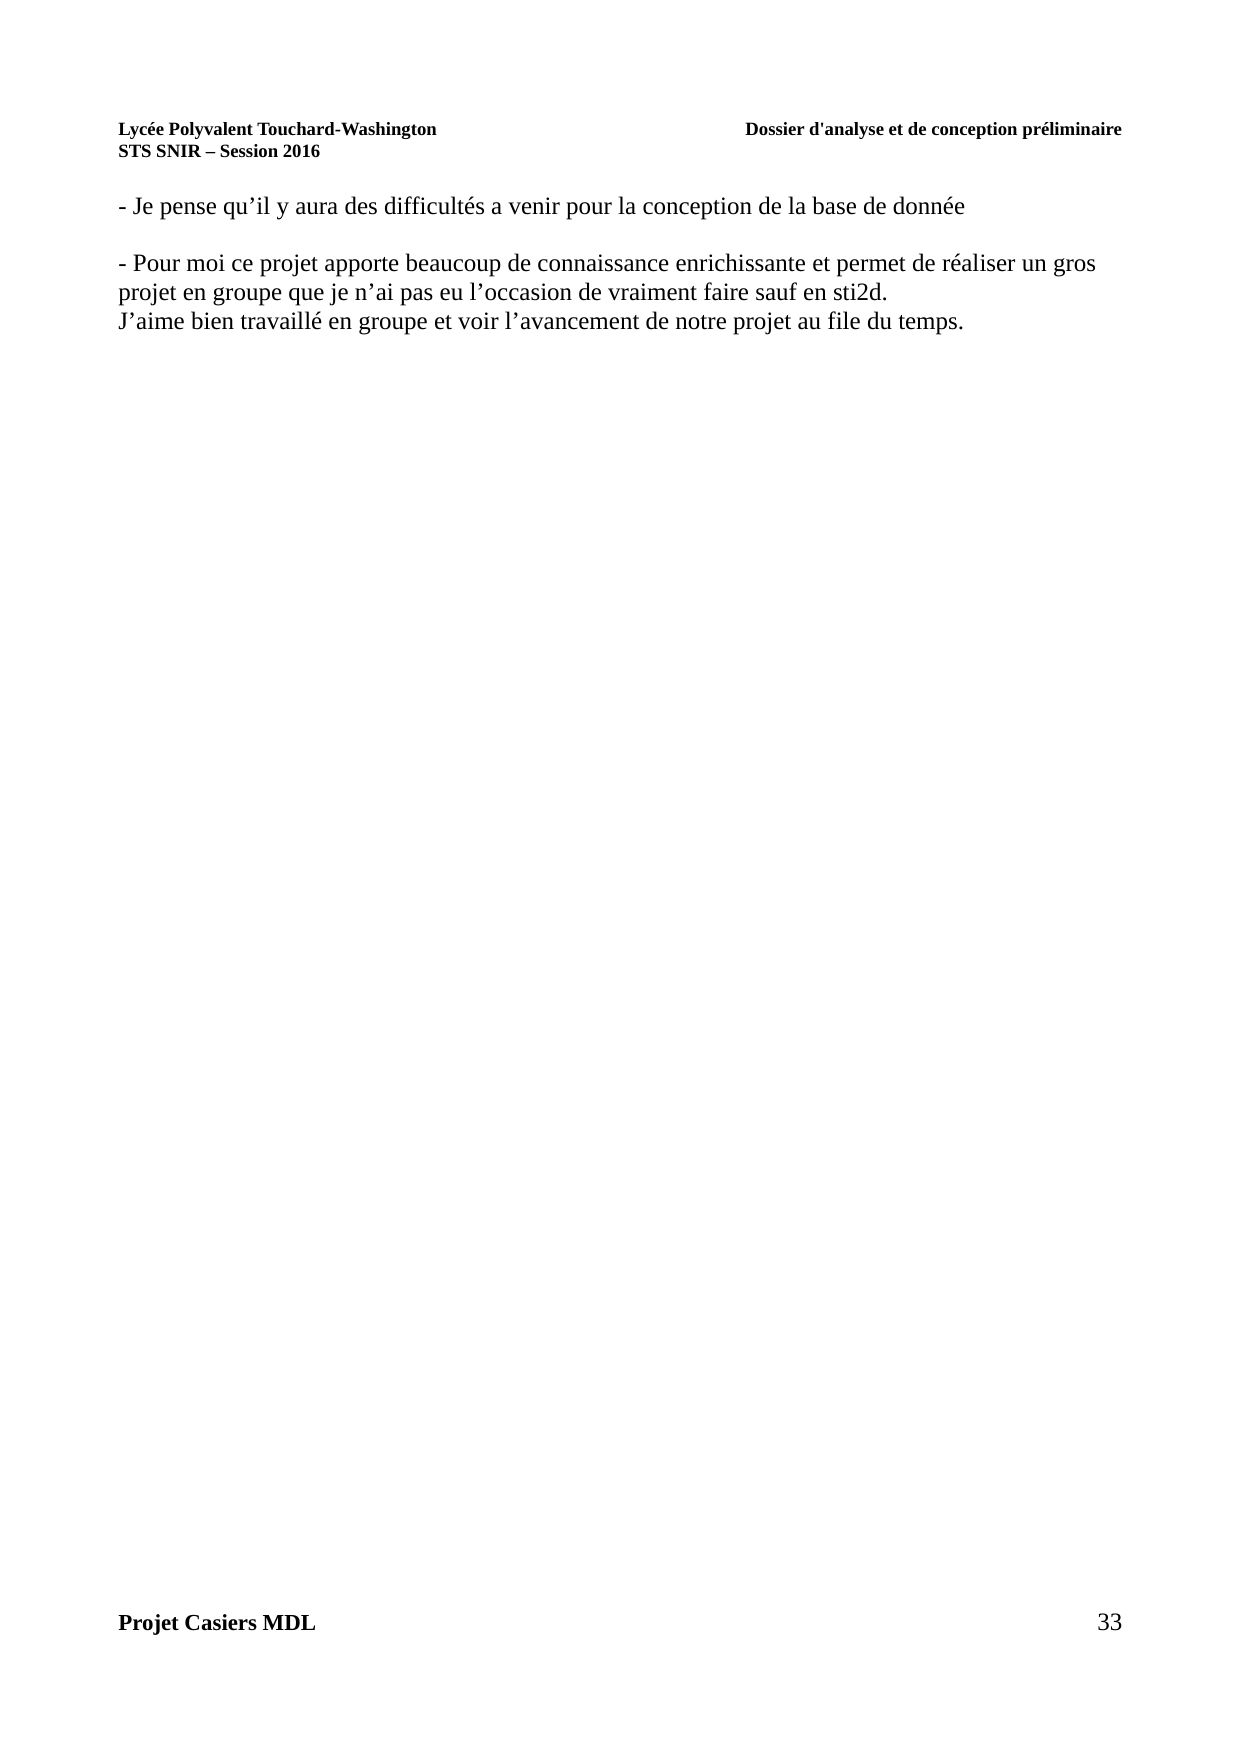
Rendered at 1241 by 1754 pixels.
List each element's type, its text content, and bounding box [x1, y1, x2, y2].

text - Je pense qu’il y aura des difficultés a venir pour la conception de la base de donnée [118, 191, 1122, 219]
text J’aime bien travaillé en groupe et voir l’avancement de notre projet au file du temps. [118, 306, 1122, 334]
text - Pour moi ce projet apporte beaucoup de connaissance enrichissante et permet de réaliser un gros projet en groupe que je n’ai pas eu l’occasion de vraiment faire sauf en sti2d. [118, 248, 1122, 306]
